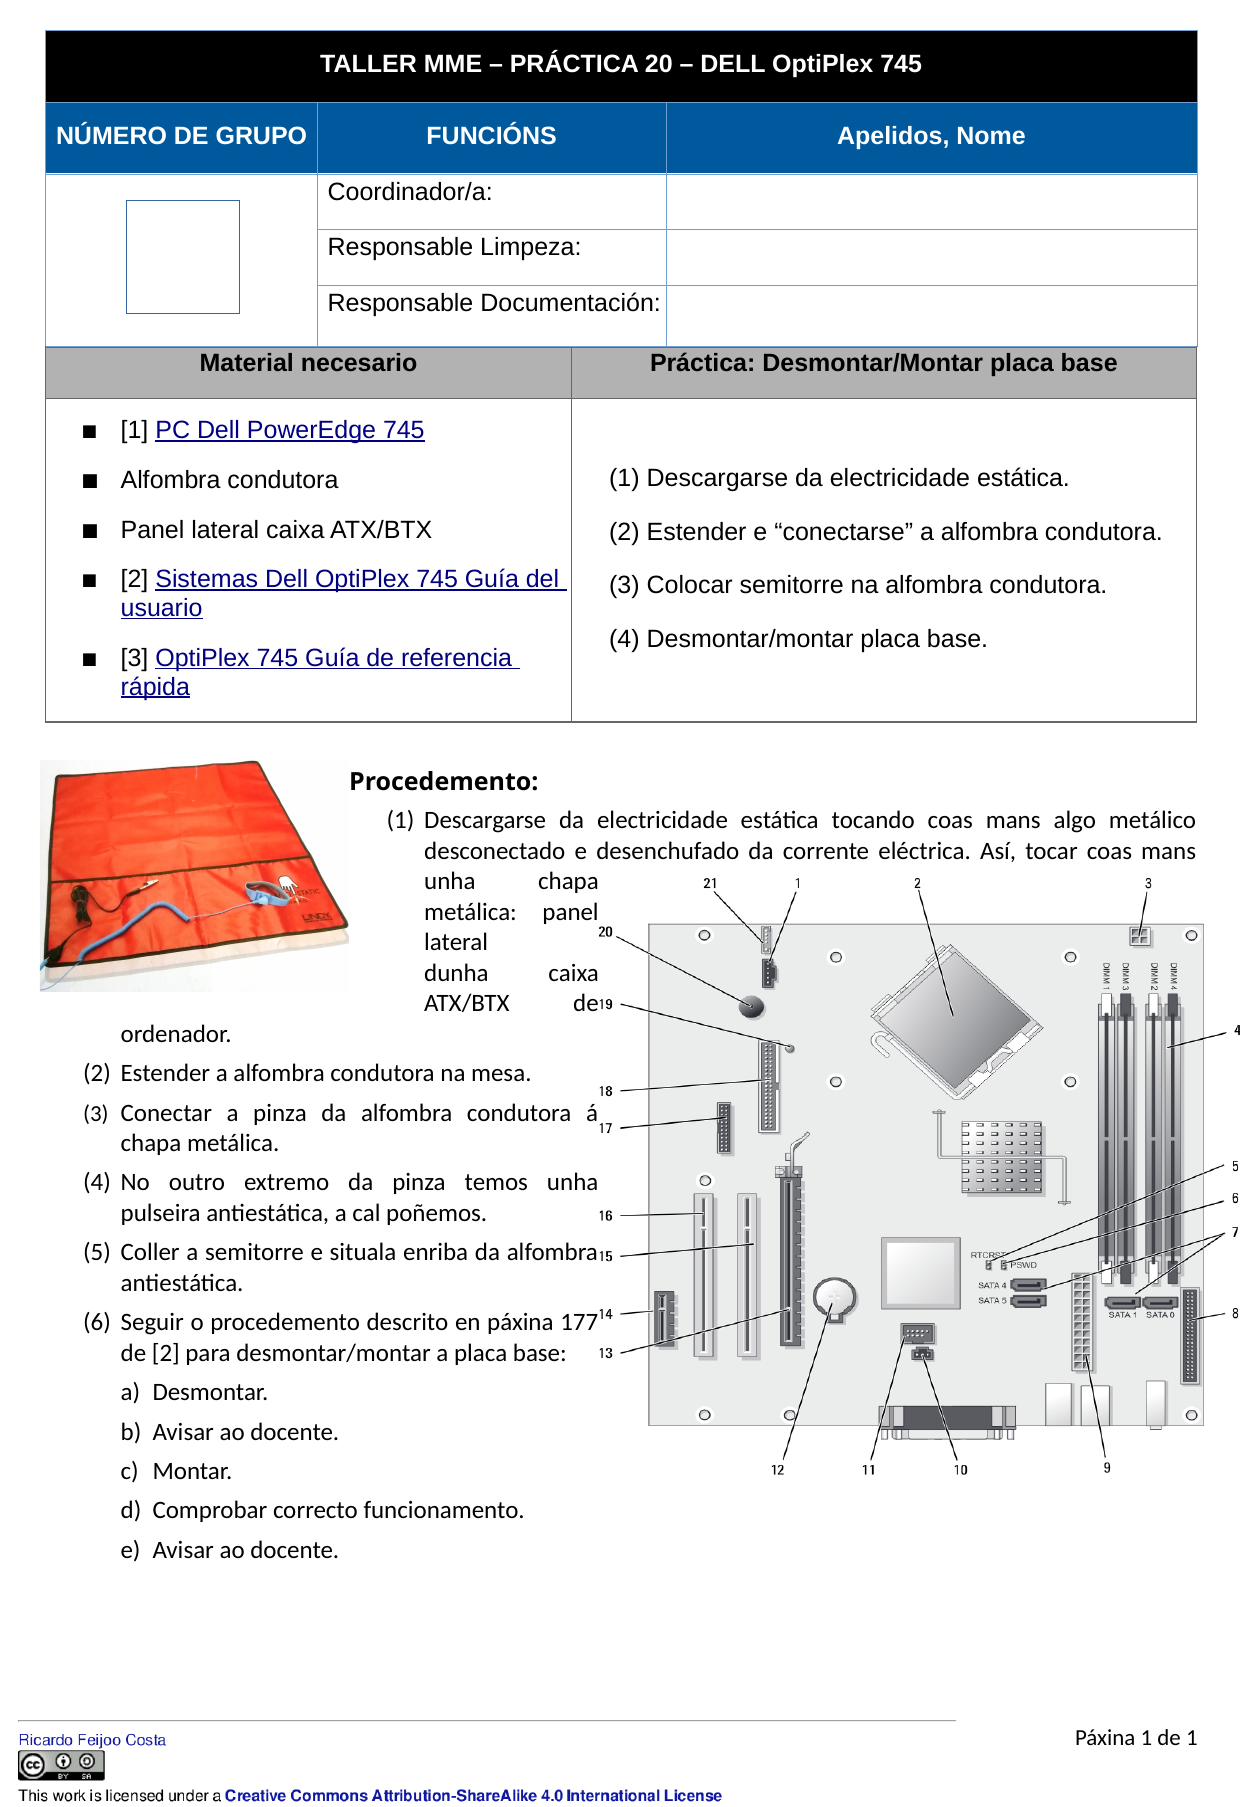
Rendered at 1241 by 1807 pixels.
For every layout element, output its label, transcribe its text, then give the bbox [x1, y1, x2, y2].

table_cell [46, 175, 317, 346]
picture [8, 1715, 957, 1806]
list Descargarse da electricidade estática tocando coas mans algo metálico desconectado e desenchufado da corrente eléctrica. Así, tocar coas mans unha chapa metálica: panel lateral [349, 804, 1197, 957]
list Estender a alfombra condutora na mesa. [83, 1057, 598, 1088]
table_cell NÚMERO DE GRUPO [46, 103, 317, 173]
table_header TALLER MME – PRÁCTICA 20 – DELL OptiPlex 745 [46, 31, 1197, 102]
list Avisar ao docente. [120, 1534, 1197, 1564]
table_header Práctica: Desmontar/Montar placa base [572, 348, 1196, 398]
picture [598, 877, 1240, 1475]
table_cell Responsable Limpeza: [318, 230, 666, 284]
list Avisar ao docente. [120, 1416, 598, 1446]
table_cell [667, 175, 1197, 229]
table_cell [667, 230, 1197, 284]
text Procedemento: [349, 763, 1197, 797]
list Seguir o procedemento descrito en páxina 177 de [2] para desmontar/montar a placa base: [83, 1306, 598, 1367]
table_cell FUNCIÓNS [318, 103, 666, 173]
list Coller a semitorre e situala enriba da alfombra antiestática. [83, 1236, 598, 1297]
table_cell Apelidos, Nome [667, 103, 1197, 173]
table_cell Responsable Documentación: [318, 286, 666, 346]
list Comprobar correcto funcionamento. [120, 1494, 1197, 1525]
table_cell Descargarse da electricidade estática. Estender e “conectarse” a alfombra condutora. Colocar semitorre na alfombra condutora. Desmontar/montar placa base. [572, 399, 1196, 721]
list dunha caixa ATX/BTX de ordenador. [83, 957, 598, 1048]
table_cell [667, 286, 1197, 346]
list No outro extremo da pinza temos unha pulseira antiestática, a cal poñemos. [83, 1167, 598, 1228]
picture [39, 760, 349, 992]
list Conectar a pinza da alfombra condutora á chapa metálica. [83, 1097, 598, 1158]
table_header Material necesario [46, 348, 571, 398]
list Desmontar. [120, 1376, 598, 1407]
list Montar. [120, 1455, 1197, 1486]
table_cell [1] PC Dell PowerEdge 745 Alfombra condutora Panel lateral caixa ATX/BTX [2] Sistemas Dell OptiPlex 745 Guía del usuario [3] OptiPlex 745 Guía de referencia rápida [46, 399, 571, 721]
table_cell Coordinador/a: [318, 175, 666, 229]
